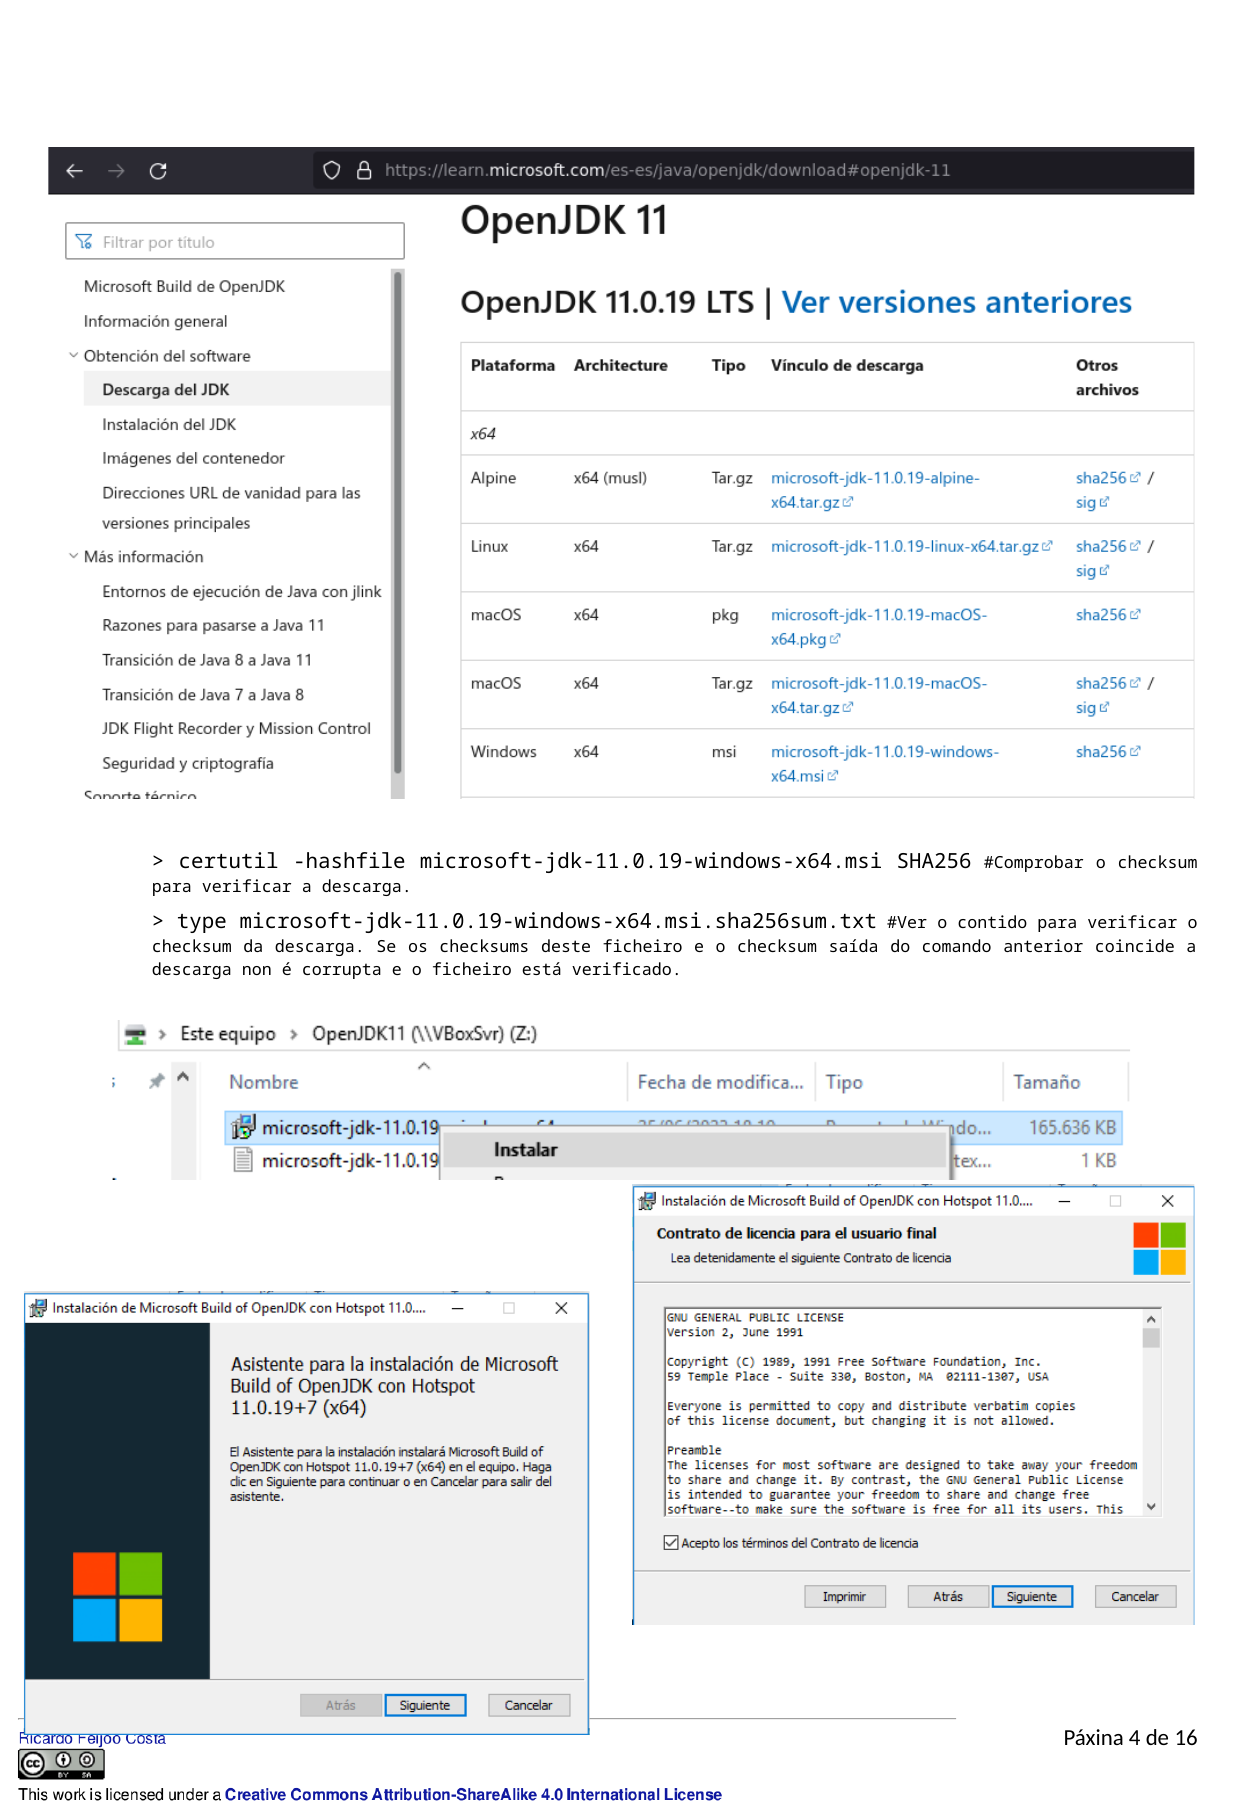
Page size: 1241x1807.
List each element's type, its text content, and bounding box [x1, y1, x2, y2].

picture [8, 1291, 957, 1805]
picture [632, 1184, 1195, 1625]
picture [112, 1020, 1130, 1180]
list > certutil -hashfile microsoft-jdk-11.0.19-windows-x64.msi SHA256 #Comprobar o checksum para verificar a descarga. [116, 846, 1197, 897]
picture [48, 147, 1195, 799]
list > type microsoft-jdk-11.0.19-windows-x64.msi.sha256sum.txt #Ver o contido para verificar o checksum da descarga. Se os checksums deste ficheiro e o checksum saída do comando anterior coincide a descarga non é corrupta e o ficheiro está verificado. [116, 906, 1197, 980]
